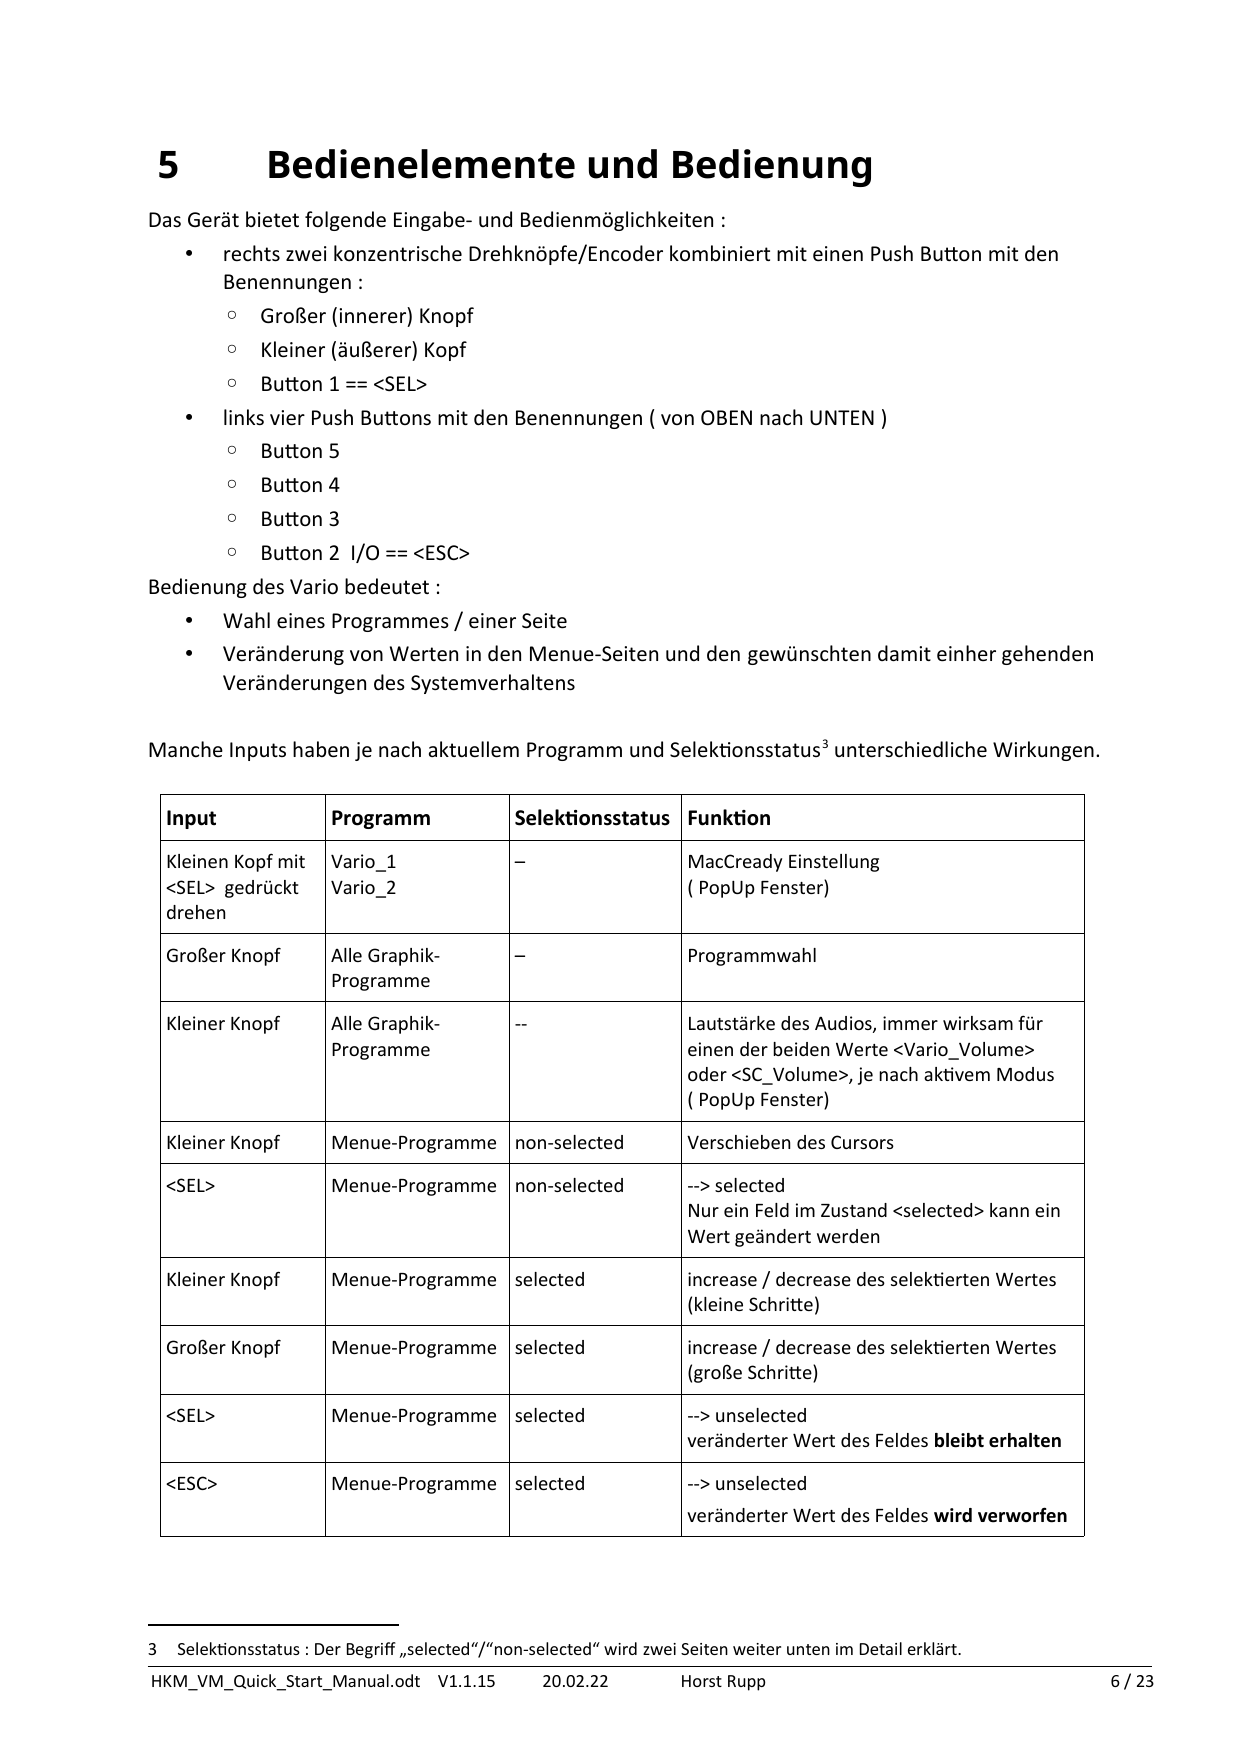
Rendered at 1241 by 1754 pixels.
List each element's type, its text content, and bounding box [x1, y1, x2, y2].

list Button 1 == <SEL> [223, 369, 1152, 397]
table_cell – [510, 841, 681, 933]
table_cell Vario_1 Vario_2 [326, 841, 509, 933]
table_cell selected [510, 1258, 681, 1325]
table_cell -- [510, 1002, 681, 1121]
list links vier Push Buttons mit den Benennungen ( von OBEN nach UNTEN ) [185, 403, 1152, 431]
list Button 2 I/O == <ESC> [223, 538, 1152, 566]
list Button 4 [223, 470, 1152, 498]
table_cell Kleiner Knopf [161, 1002, 325, 1121]
table_cell <SEL> [161, 1164, 325, 1257]
text Selektionsstatus : Der Begriff „selected“/“non-selected“ wird zwei Seiten weiter unten im Detail erklärt. [148, 1637, 1152, 1660]
table_cell --> unselected veränderter Wert des Feldes wird verworfen [682, 1463, 1084, 1536]
table_cell non-selected [510, 1122, 681, 1163]
table_cell selected [510, 1326, 681, 1394]
table_cell Alle Graphik-Programme [326, 934, 509, 1001]
text Manche Inputs haben je nach aktuellem Programm und Selektionsstatus unterschiedliche Wirkungen. [148, 735, 1152, 791]
table_cell Großer Knopf [161, 1326, 325, 1394]
table_cell Menue-Programme [326, 1326, 509, 1394]
table_cell increase / decrease des selektierten Wertes (kleine Schritte) [682, 1258, 1084, 1325]
table_cell Menue-Programme [326, 1258, 509, 1325]
list rechts zwei konzentrische Drehknöpfe/Encoder kombiniert mit einen Push Button mit den Benennungen : [185, 239, 1152, 295]
table_cell MacCready Einstellung ( PopUp Fenster) [682, 841, 1084, 933]
table_cell Kleinen Kopf mit <SEL> gedrückt drehen [161, 841, 325, 933]
table_cell Verschieben des Cursors [682, 1122, 1084, 1163]
list Kleiner (äußerer) Kopf [223, 335, 1152, 363]
table_header Selektionsstatus [510, 795, 681, 840]
table_cell – [510, 934, 681, 1001]
table_cell selected [510, 1463, 681, 1536]
table_cell Programmwahl [682, 934, 1084, 1001]
table_cell Kleiner Knopf [161, 1258, 325, 1325]
table_cell non-selected [510, 1164, 681, 1257]
table_cell Großer Knopf [161, 934, 325, 1001]
table_header Input [161, 795, 325, 840]
list Button 5 [223, 436, 1152, 464]
table_cell Menue-Programme [326, 1164, 509, 1257]
table_cell Menue-Programme [326, 1395, 509, 1462]
table_cell increase / decrease des selektierten Wertes (große Schritte) [682, 1326, 1084, 1394]
list Wahl eines Programmes / einer Seite [185, 606, 1152, 634]
table_cell --> unselected veränderter Wert des Feldes bleibt erhalten [682, 1395, 1084, 1462]
table_cell Lautstärke des Audios, immer wirksam für einen der beiden Werte <Vario_Volume> oder <SC_Volume>, je nach aktivem Modus ( PopUp Fenster) [682, 1002, 1084, 1121]
table_header Programm [326, 795, 509, 840]
table_cell <ESC> [161, 1463, 325, 1536]
table_cell Alle Graphik-Programme [326, 1002, 509, 1121]
table_cell --> selected Nur ein Feld im Zustand <selected> kann ein Wert geändert werden [682, 1164, 1084, 1257]
text Das Gerät bietet folgende Eingabe- und Bedienmöglichkeiten : [148, 205, 1152, 233]
list Veränderung von Werten in den Menue-Seiten und den gewünschten damit einher gehenden Veränderungen des Systemverhaltens [185, 639, 1152, 696]
table_header Funktion [682, 795, 1084, 840]
subtitle Bedienelemente und Bedienung [148, 138, 1128, 190]
table_cell selected [510, 1395, 681, 1462]
table_cell Menue-Programme [326, 1463, 509, 1536]
table_cell Menue-Programme [326, 1122, 509, 1163]
list Großer (innerer) Knopf [223, 301, 1152, 329]
text Bedienung des Vario bedeutet : [148, 572, 1152, 600]
table_cell <SEL> [161, 1395, 325, 1462]
list Button 3 [223, 504, 1152, 532]
table_cell Kleiner Knopf [161, 1122, 325, 1163]
